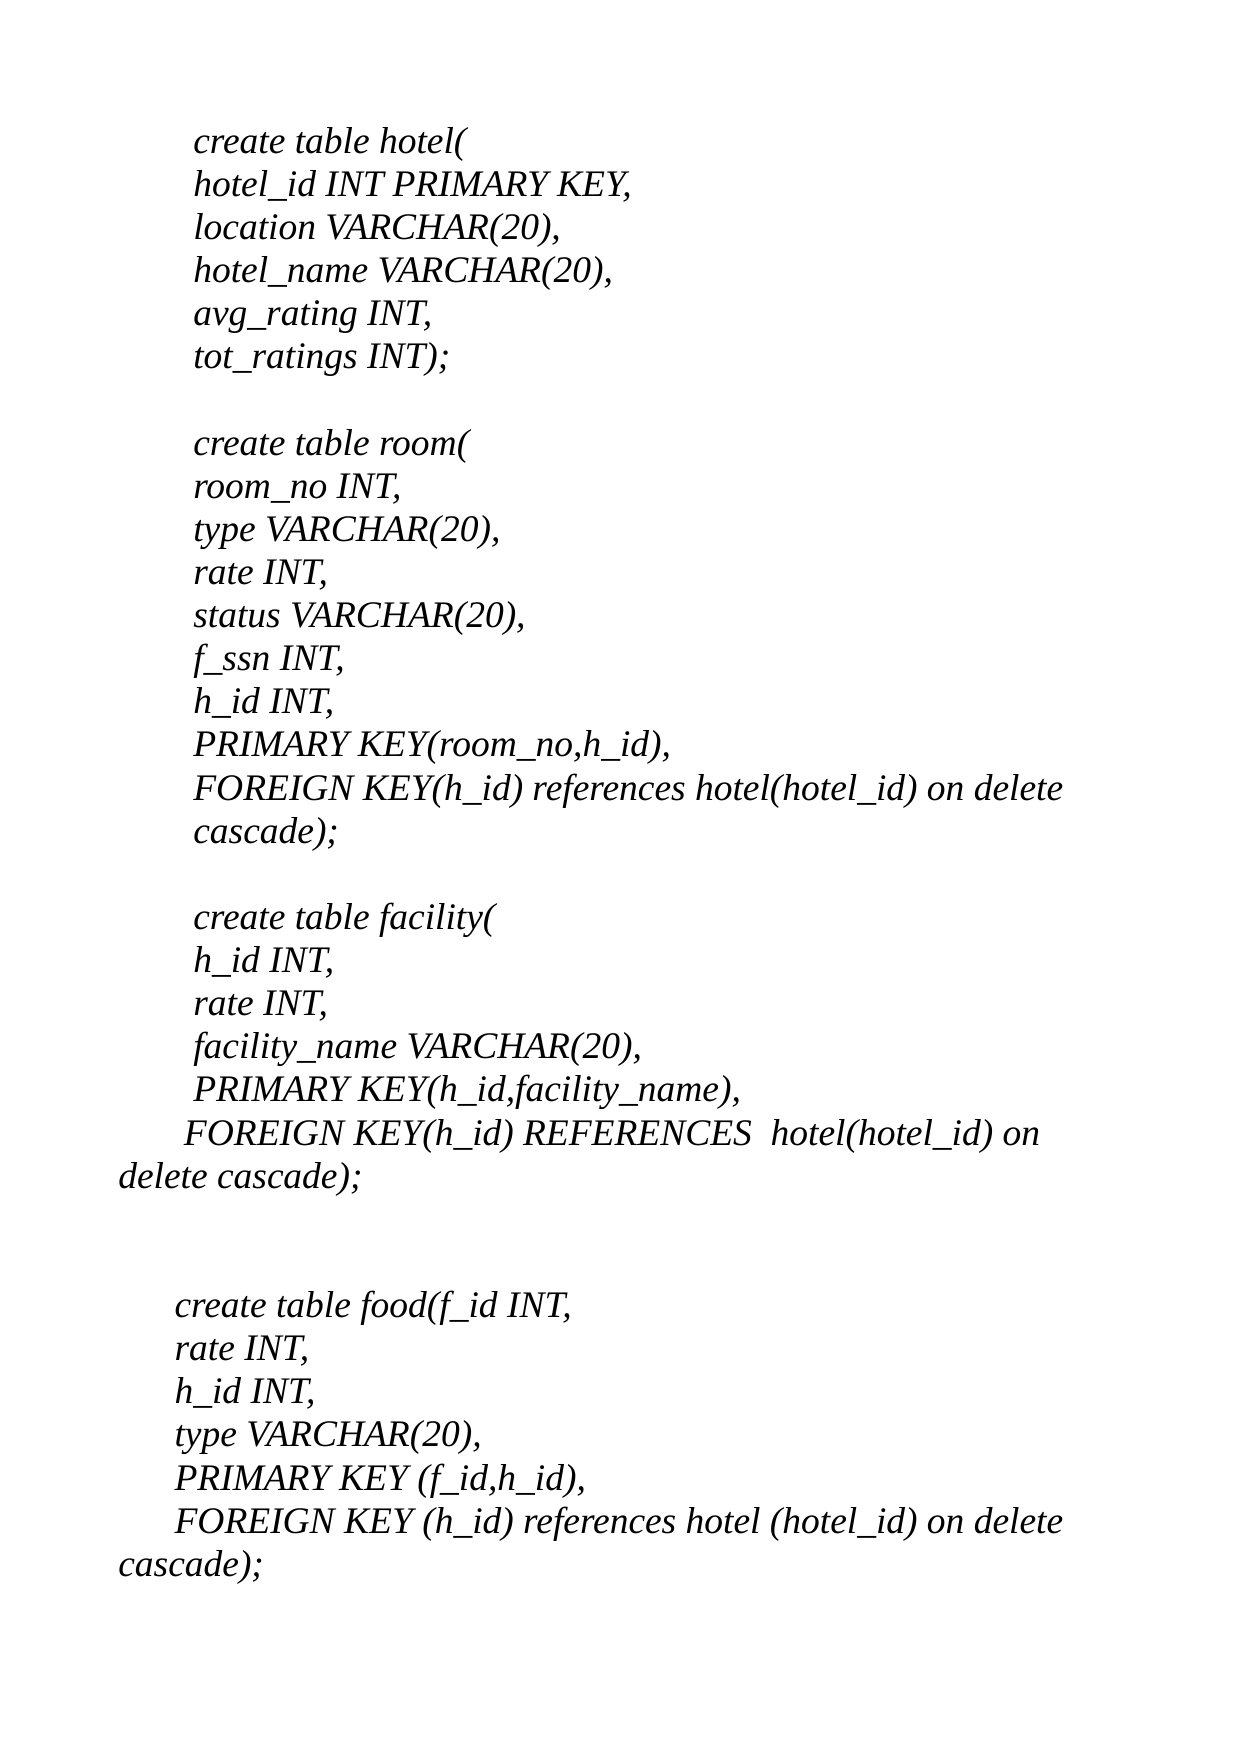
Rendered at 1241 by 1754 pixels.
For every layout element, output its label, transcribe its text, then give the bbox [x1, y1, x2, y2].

text PRIMARY KEY(h_id,facility_name), [118, 1067, 1122, 1110]
list rate INT, [156, 549, 1122, 592]
list PRIMARY KEY(room_no,h_id), [156, 722, 1122, 765]
list h_id INT, [156, 679, 1122, 722]
list create table room( [156, 420, 1122, 463]
text create table food(f_id INT, [118, 1282, 1122, 1326]
text tot_ratings INT); [118, 334, 1122, 377]
text facility_name VARCHAR(20), [118, 1024, 1122, 1067]
text FOREIGN KEY(h_id) REFERENCES hotel(hotel_id) on delete cascade); [118, 1110, 1122, 1196]
list FOREIGN KEY(h_id) references hotel(hotel_id) on delete cascade); [156, 765, 1122, 851]
text hotel_id INT PRIMARY KEY, [118, 161, 1122, 204]
text hotel_name VARCHAR(20), [118, 247, 1122, 291]
text h_id INT, [118, 937, 1122, 981]
text h_id INT, [118, 1369, 1122, 1412]
text FOREIGN KEY (h_id) references hotel (hotel_id) on delete cascade); [118, 1498, 1122, 1584]
list status VARCHAR(20), [156, 592, 1122, 636]
text avg_rating INT, [118, 291, 1122, 334]
text rate INT, [118, 981, 1122, 1024]
list room_no INT, [156, 463, 1122, 506]
list create table hotel( [156, 118, 1122, 161]
list type VARCHAR(20), [156, 506, 1122, 549]
text type VARCHAR(20), [118, 1412, 1122, 1455]
text rate INT, [118, 1326, 1122, 1369]
text location VARCHAR(20), [118, 204, 1122, 247]
list f_ssn INT, [156, 636, 1122, 679]
text create table facility( [118, 894, 1122, 937]
text PRIMARY KEY (f_id,h_id), [118, 1455, 1122, 1498]
